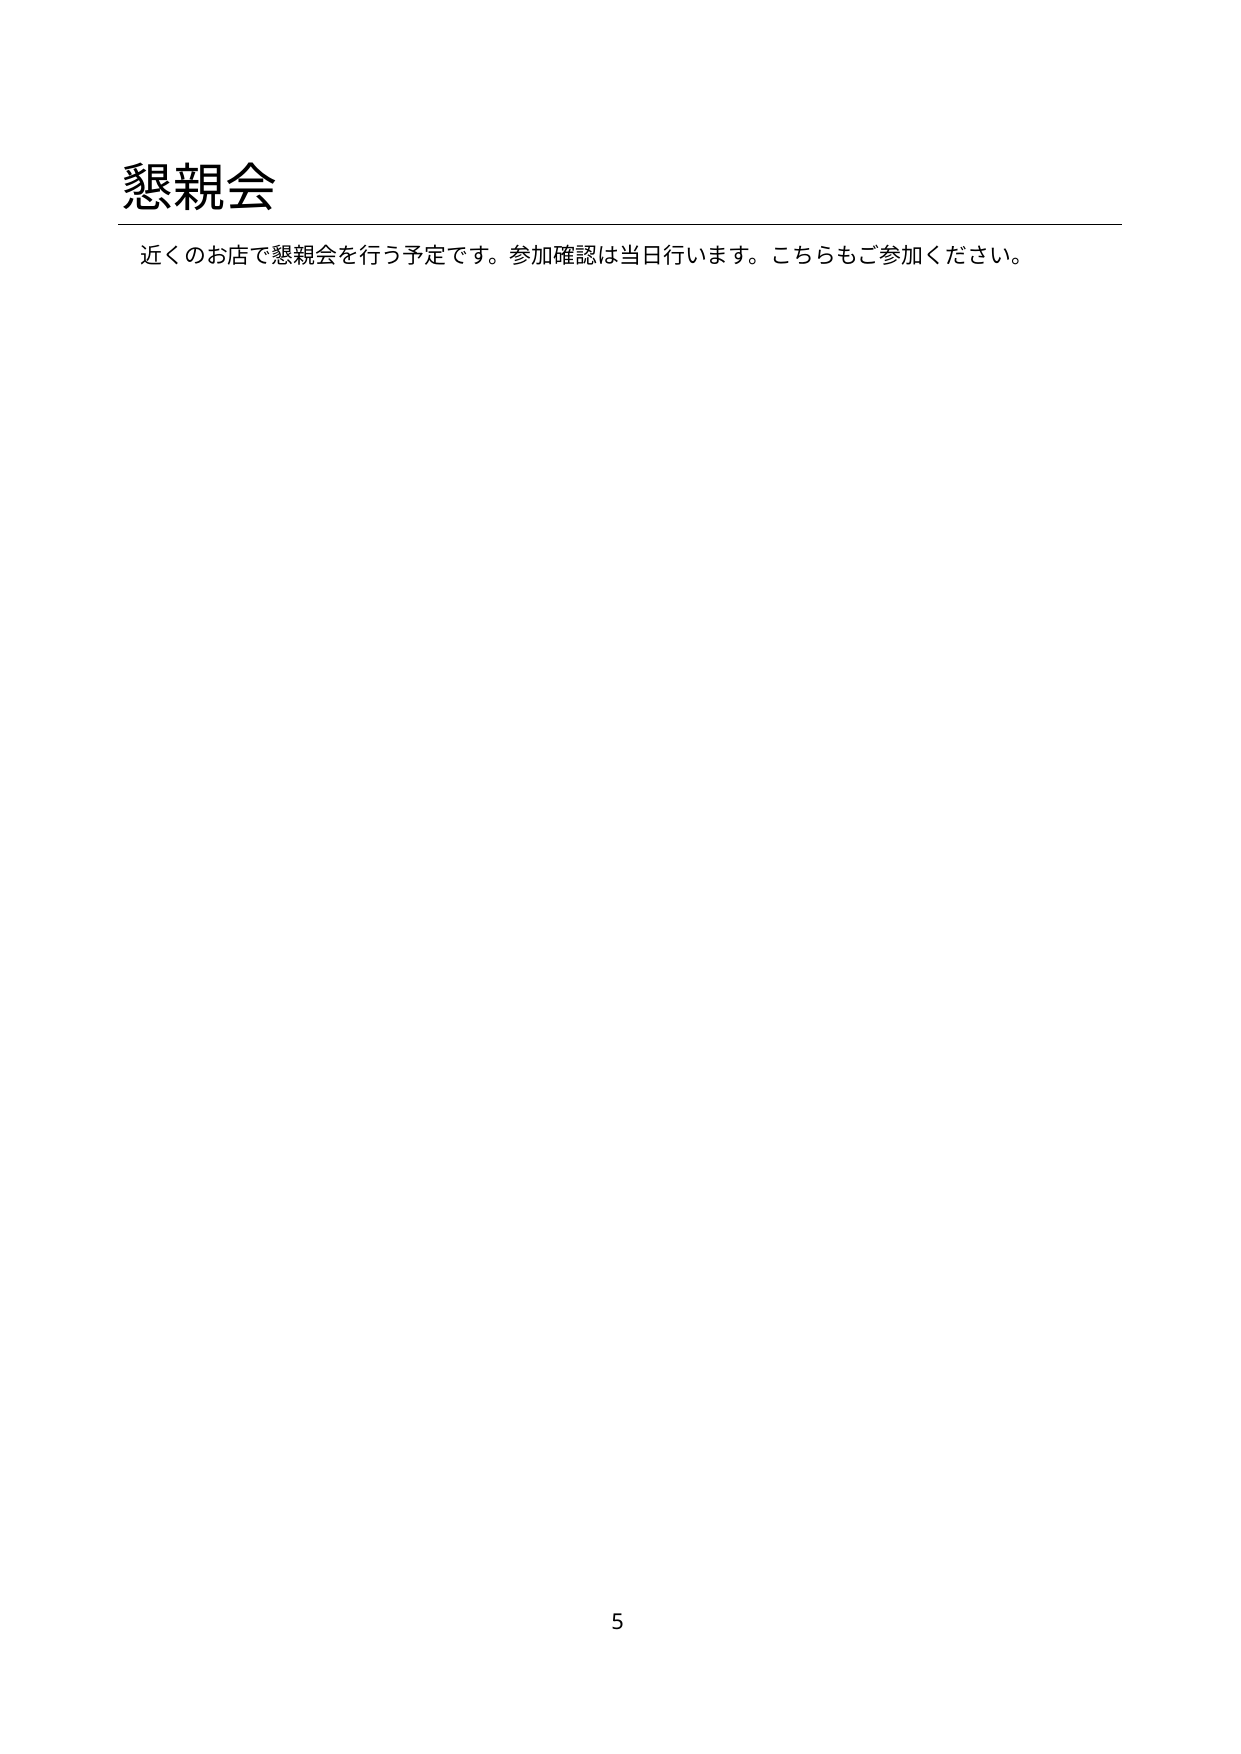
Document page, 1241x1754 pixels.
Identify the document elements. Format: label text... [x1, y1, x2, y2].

text 近くのお店で懇親会を行う予定です。参加確認は当日行います。こちらもご参加ください。 [118, 238, 1122, 269]
subtitle 懇親会 [118, 143, 1122, 224]
